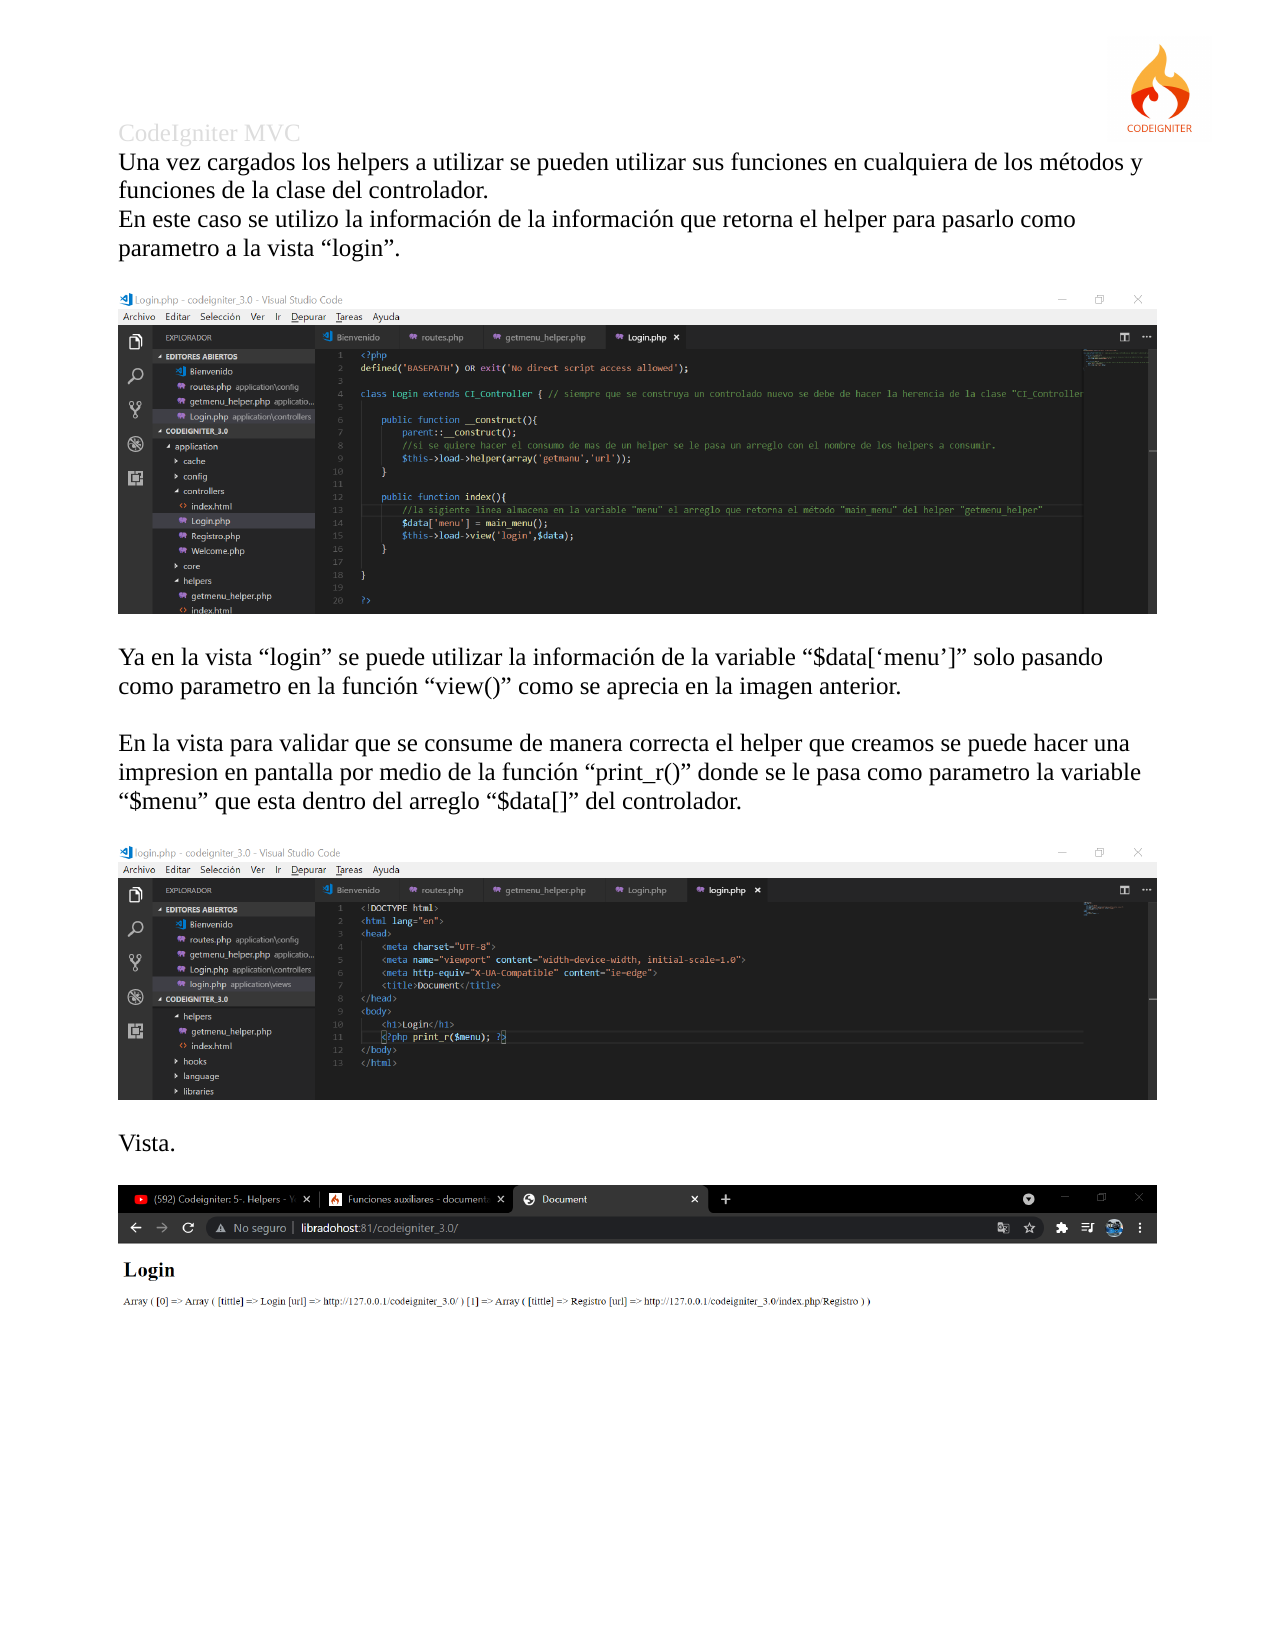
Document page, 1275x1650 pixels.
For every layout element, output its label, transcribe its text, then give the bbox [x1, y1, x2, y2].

text Una vez cargados los helpers a utilizar se pueden utilizar sus funciones en cualquiera de los métodos y funciones de la clase del controlador. [118, 147, 1157, 204]
text En la vista para validar que se consume de manera correcta el helper que creamos se puede hacer una impresion en pantalla por medio de la función “print_r()” donde se le pasa como parametro la variable “$menu” que esta dentro del arreglo “$data[]” del controlador. [118, 728, 1157, 814]
text Vista. [118, 1128, 1157, 1157]
picture [118, 1185, 1157, 1369]
text En este caso se utilizo la información de la información que retorna el helper para pasarlo como parametro a la vista “login”. [118, 204, 1157, 262]
picture [118, 290, 1157, 614]
picture [118, 843, 1157, 1100]
text Ya en la vista “login” se puede utilizar la información de la variable “$data[‘menu’]” solo pasando como parametro en la función “view()” como se aprecia en la imagen anterior. [118, 642, 1157, 699]
picture [1107, 36, 1213, 142]
